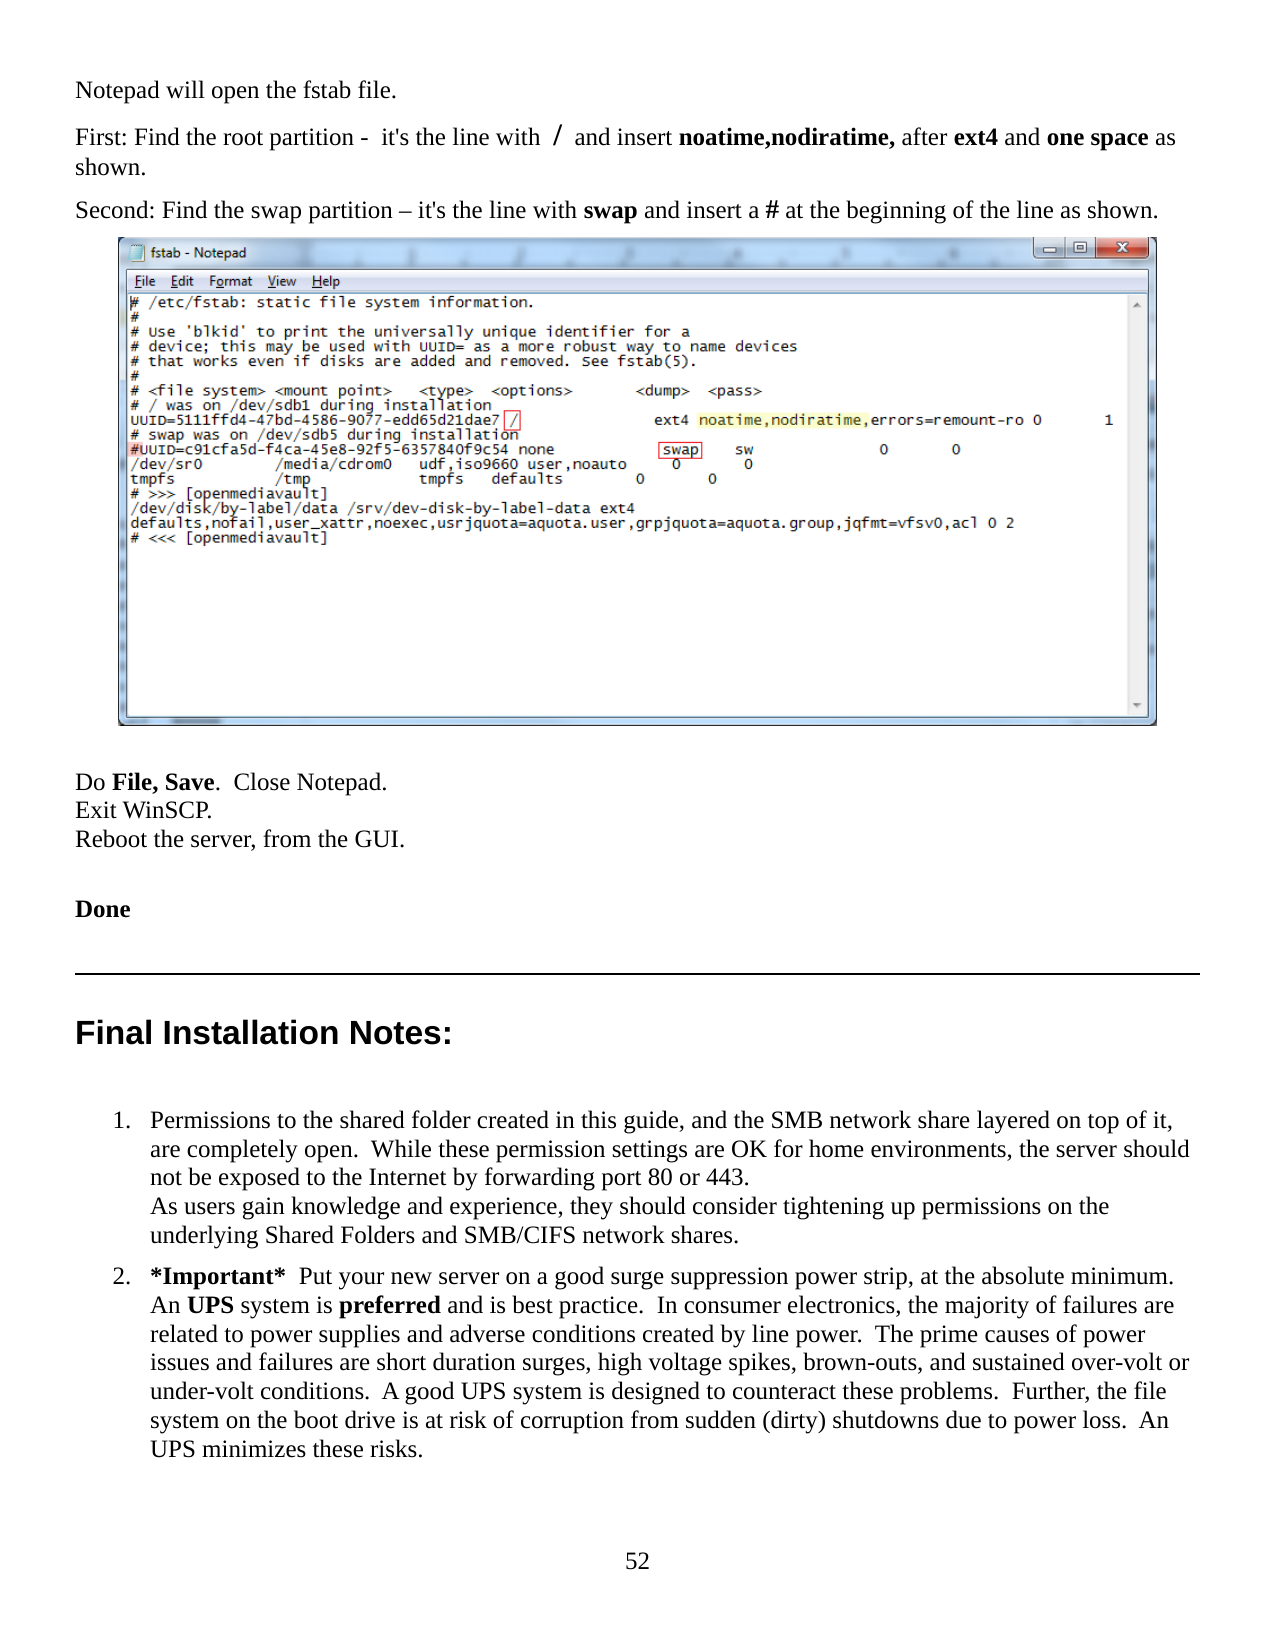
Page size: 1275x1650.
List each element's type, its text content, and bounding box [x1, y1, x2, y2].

text Second: Find the swap partition – it's the line with swap and insert a # at the beginning of the line as shown. [75, 193, 1200, 224]
list *Important* Put your new server on a good surge suppression power strip, at the absolute minimum. An UPS system is preferred and is best practice. In consumer electronics, the majority of failures are related to power supplies and adverse conditions created by line power. The prime causes of power issues and failures are short duration surges, high voltage spikes, brown-outs, and sustained over-volt or under-volt conditions. A good UPS system is designed to counteract these problems. Further, the file system on the boot drive is at risk of corruption from sudden (dirty) shutdowns due to power loss. An UPS minimizes these risks. [112, 1261, 1200, 1462]
picture [118, 237, 1157, 726]
text First: Find the root partition - it's the line with / and insert noatime,nodiratime, after ext4 and one space as shown. [75, 116, 1200, 181]
text Done [75, 894, 1200, 923]
subtitle Final Installation Notes: [75, 1012, 1200, 1051]
text Do File, Save. Close Notepad. Exit WinSCP. Reboot the server, from the GUI. [75, 767, 1200, 882]
text Notepad will open the fstab file. [75, 75, 1200, 104]
list Permissions to the shared folder created in this guide, and the SMB network share layered on top of it, are completely open. While these permission settings are OK for home environments, the server should not be exposed to the Internet by forwarding port 80 or 443. As users gain knowledge and experience, they should consider tightening up permissions on the underlying Shared Folders and SMB/CIFS network shares. [112, 1105, 1200, 1249]
